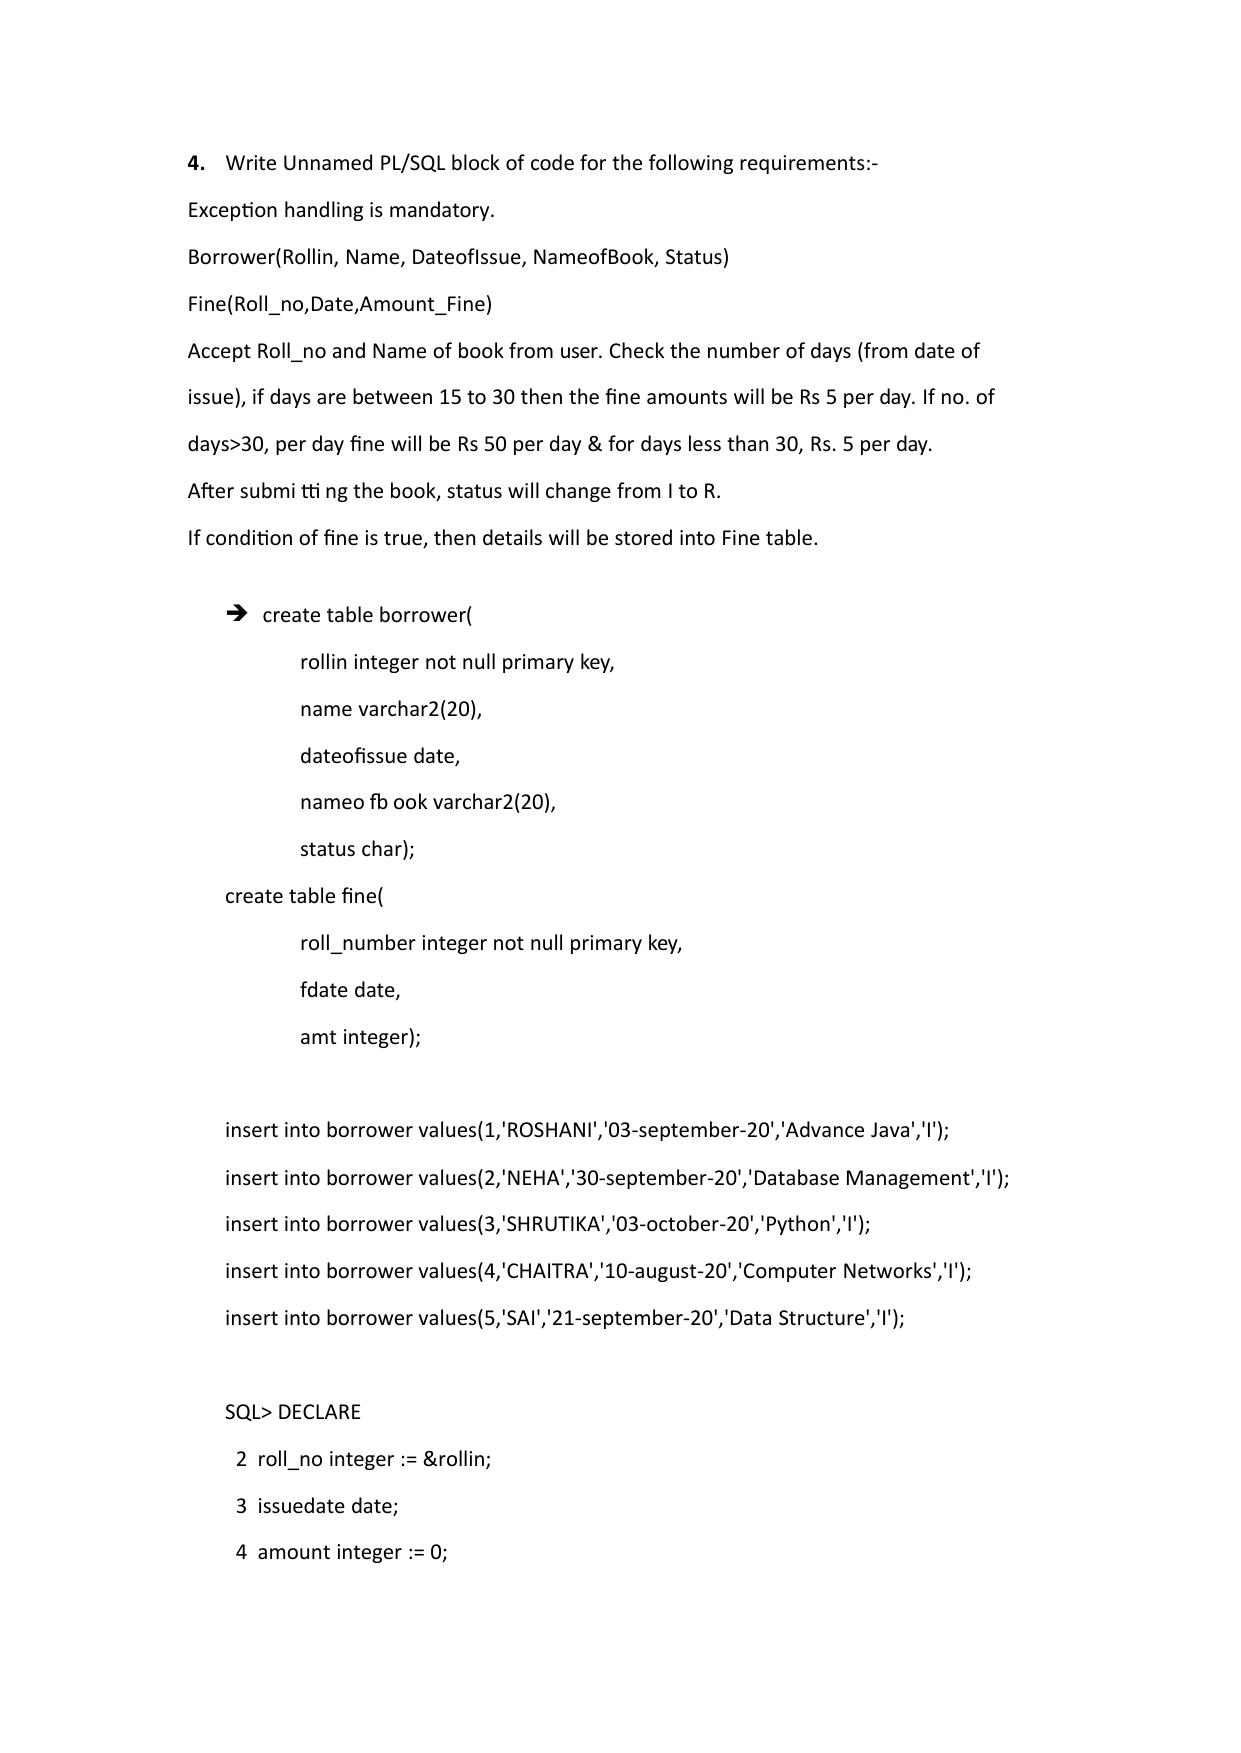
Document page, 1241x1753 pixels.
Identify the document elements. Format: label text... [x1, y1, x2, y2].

text SQL> DECLARE [225, 1397, 386, 1425]
text create table borrower( [262, 600, 639, 628]
text status char); [300, 834, 572, 862]
text ➔ [225, 601, 262, 627]
text issuedate date; [257, 1491, 516, 1519]
text name varchar2(20), [300, 693, 639, 722]
text nameoꢃook varchar2(20), [300, 787, 572, 815]
text 4 [236, 1537, 257, 1565]
text If condiꢁon of ﬁne is true, then details will be stored into Fine table. [187, 523, 842, 551]
text Borrower(Rollin, Name, DateofIssue, NameofBook, Status) [187, 242, 754, 270]
text rollin integer not null primary key, [300, 647, 639, 675]
text issue), if days are between 15 to 30 then the ﬁne amounts will be Rs 5 per day. If no. of [187, 382, 1018, 410]
text dateoﬁssue date, [300, 741, 485, 769]
text amount integer := 0; [257, 1537, 472, 1565]
text roll_no integer := &rollin; [257, 1443, 516, 1472]
text Accept Roll_no and Name of book from user. Check the number of days (from date of [187, 336, 1018, 364]
text days>30, per day ﬁne will be Rs 50 per day & for days less than 30, Rs. 5 per day. [187, 429, 1018, 457]
text . Write Unnamed PL/SQL block of code for the following requirements:- [199, 148, 902, 176]
text insert into borrower values(5,'SAI','21-september-20','Data Structure','I'); [225, 1303, 995, 1331]
text Excepꢁon handling is mandatory. [187, 195, 520, 223]
text insert into borrower values(4,'CHAITRA','10-august-20','Computer Networks','I'); [225, 1256, 995, 1284]
text create table ﬁne( [225, 881, 707, 909]
text 2 [236, 1443, 257, 1472]
text Aﬅer submiꢂng the book, status will change from I to R. [187, 476, 1018, 504]
text 3 [236, 1491, 257, 1519]
text insert into borrower values(2,'NEHA','30-september-20','Database Management','I'); [225, 1162, 1033, 1191]
text Fine(Roll_no,Date,Amount_Fine) [187, 288, 754, 317]
text roll_number integer not null primary key, [300, 928, 707, 956]
text fdate date, [300, 975, 426, 1003]
text amt integer); [300, 1022, 446, 1050]
text insert into borrower values(1,'ROSHANI','03-september-20','Advance Java','I'); [225, 1115, 1033, 1143]
text 4 [187, 148, 199, 176]
text insert into borrower values(3,'SHRUTIKA','03-october-20','Python','I'); [225, 1209, 1033, 1237]
